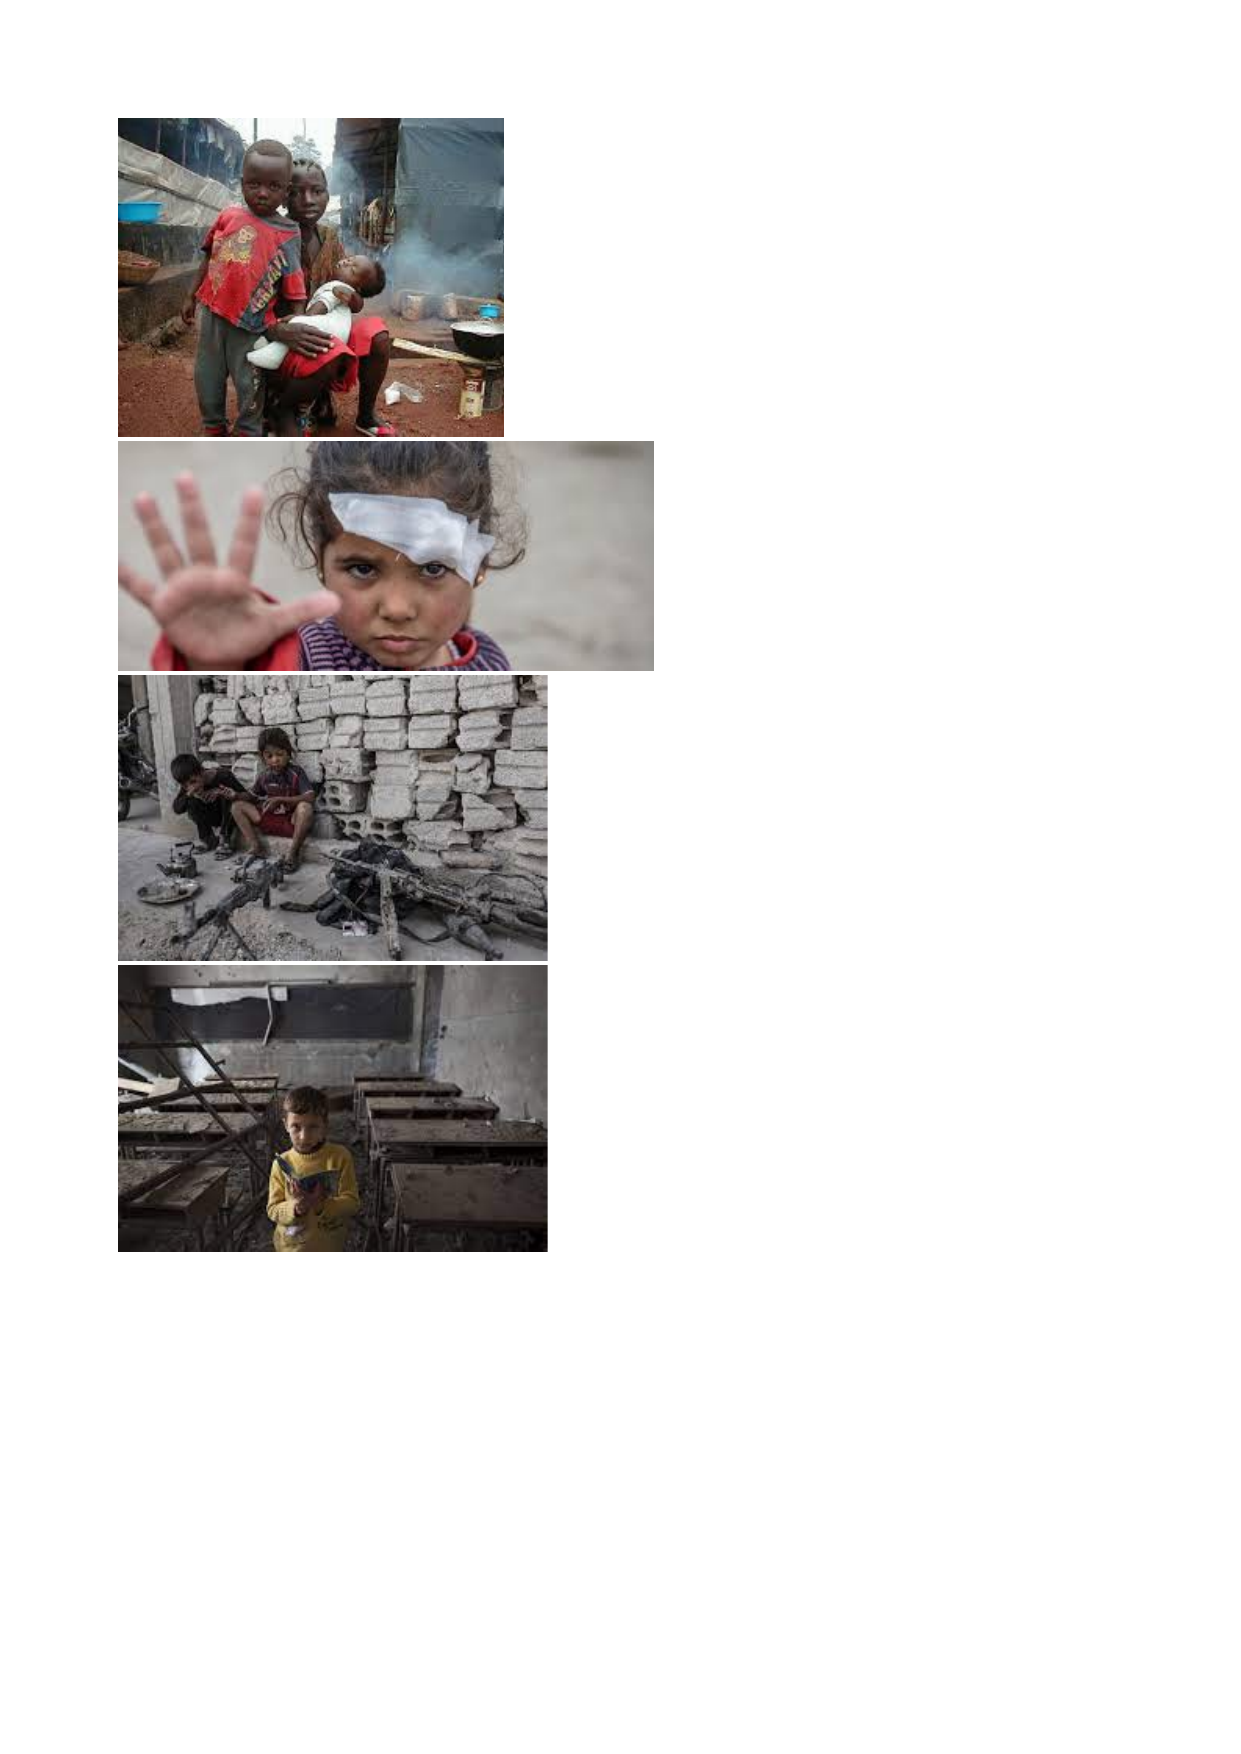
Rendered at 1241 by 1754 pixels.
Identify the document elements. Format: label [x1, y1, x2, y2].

picture [118, 965, 548, 1252]
picture [118, 118, 504, 437]
picture [118, 441, 654, 671]
picture [118, 675, 548, 961]
